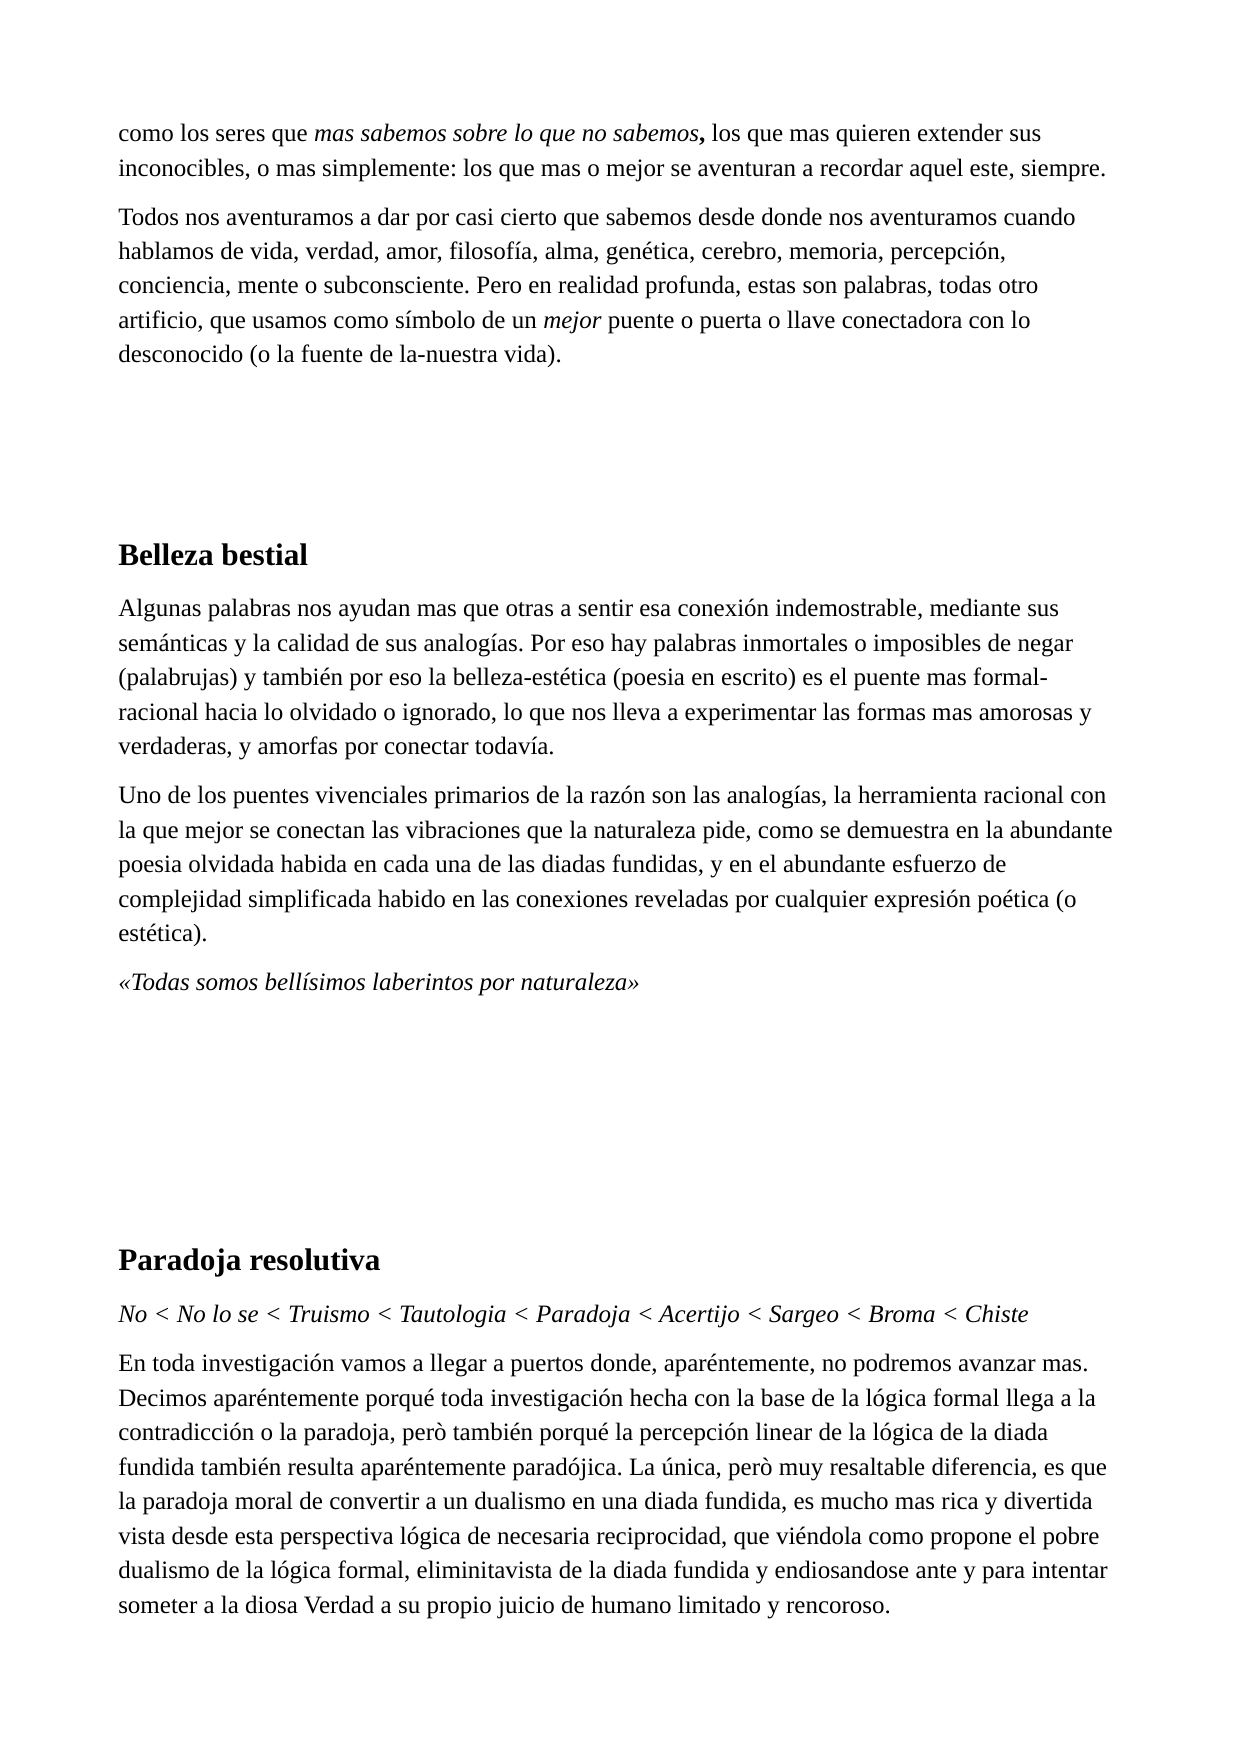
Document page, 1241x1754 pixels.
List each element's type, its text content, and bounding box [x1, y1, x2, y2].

text En toda investigación vamos a llegar a puertos donde, aparéntemente, no podremos avanzar mas. Decimos aparéntemente porqué toda investigación hecha con la base de la lógica formal llega a la contradicción o la paradoja, però también porqué la percepción linear de la lógica de la diada fundida también resulta aparéntemente paradójica. La única, però muy resaltable diferencia, es que la paradoja moral de convertir a un dualismo en una diada fundida, es mucho mas rica y divertida vista desde esta perspectiva lógica de necesaria reciprocidad, que viéndola como propone el pobre dualismo de la lógica formal, eliminitavista de la diada fundida y endiosandose ante y para intentar someter a la diosa Verdad a su propio juicio de humano limitado y rencoroso. [118, 1348, 1122, 1618]
text como los seres que mas sabemos sobre lo que no sabemos, los que mas quieren extender sus inconocibles, o mas simplemente: los que mas o mejor se aventuran a recordar aquel este, siempre. [118, 118, 1122, 181]
text «Todas somos bellísimos laberintos por naturaleza» [118, 967, 1122, 996]
text Todos nos aventuramos a dar por casi cierto que sabemos desde donde nos aventuramos cuando hablamos de vida, verdad, amor, filosofía, alma, genética, cerebro, memoria, percepción, conciencia, mente o subconsciente. Pero en realidad profunda, estas son palabras, todas otro artificio, que usamos como símbolo de un mejor puente o puerta o llave conectadora con lo desconocido (o la fuente de la-nuestra vida). [118, 202, 1122, 368]
text Uno de los puentes vivenciales primarios de la razón son las analogías, la herramienta racional con la que mejor se conectan las vibraciones que la naturaleza pide, como se demuestra en la abundante poesia olvidada habida en cada una de las diadas fundidas, y en el abundante esfuerzo de complejidad simplificada habido en las conexiones reveladas por cualquier expresión poética (o estética). [118, 781, 1122, 947]
text No < No lo se < Truismo < Tautologia < Paradoja < Acertijo < Sargeo < Broma < Chiste [118, 1299, 1122, 1328]
text Paradoja resolutiva [118, 1242, 1122, 1277]
text Belleza bestial [118, 536, 1122, 572]
text Algunas palabras nos ayudan mas que otras a sentir esa conexión indemostrable, mediante sus semánticas y la calidad de sus analogías. Por eso hay palabras inmortales o imposibles de negar (palabrujas) y también por eso la belleza-estética (poesia en escrito) es el puente mas formal-racional hacia lo olvidado o ignorado, lo que nos lleva a experimentar las formas mas amorosas y verdaderas, y amorfas por conectar todavía. [118, 593, 1122, 760]
